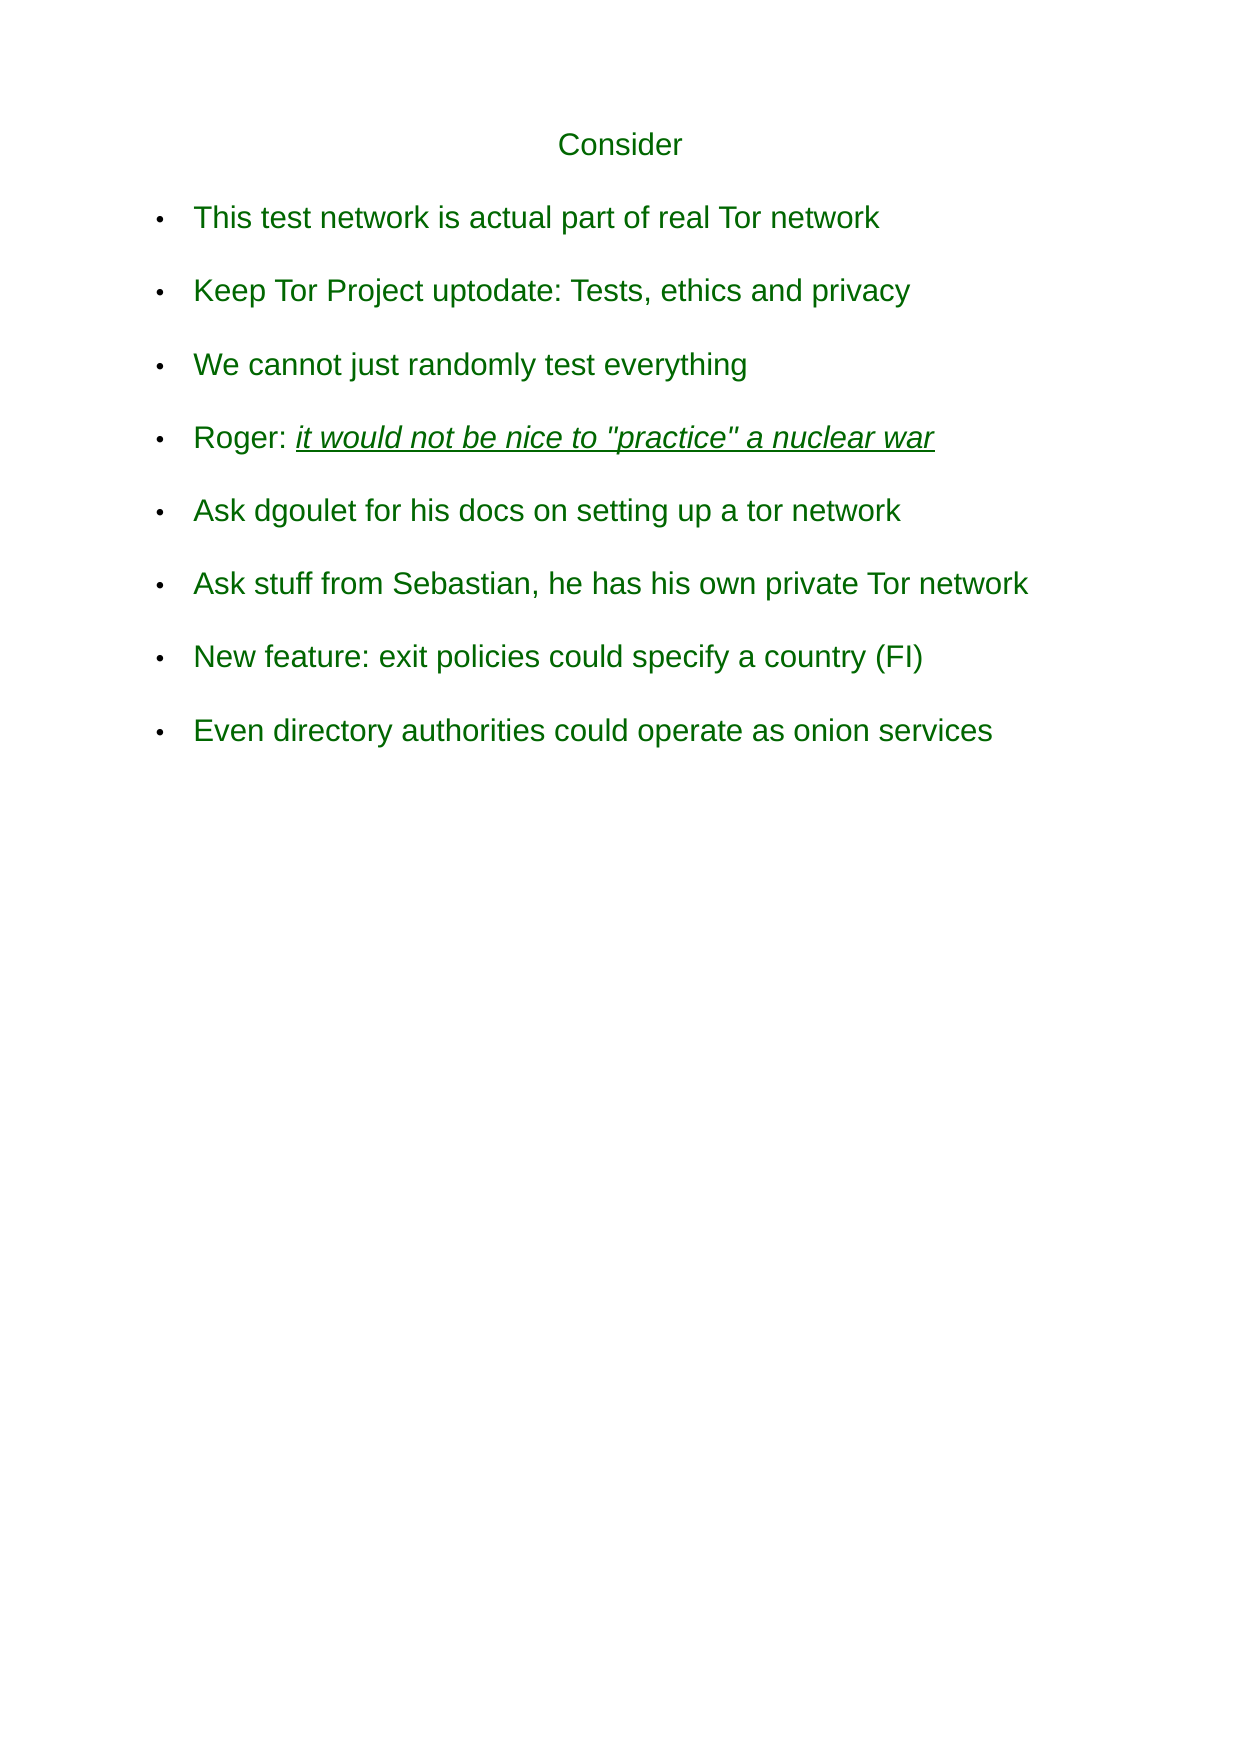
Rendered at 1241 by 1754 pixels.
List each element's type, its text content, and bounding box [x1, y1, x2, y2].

list Consider [118, 118, 1122, 162]
list This test network is actual part of real Tor network [156, 191, 1122, 235]
list Roger: it would not be nice to "practice" a nuclear war [156, 411, 1122, 455]
list We cannot just randomly test everything [156, 338, 1122, 382]
list Ask stuff from Sebastian, he has his own private Tor network [156, 557, 1122, 601]
list Keep Tor Project uptodate: Tests, ethics and privacy [156, 264, 1122, 308]
list Even directory authorities could operate as onion services [156, 704, 1122, 748]
list Ask dgoulet for his docs on setting up a tor network [156, 484, 1122, 528]
list New feature: exit policies could specify a country (FI) [156, 631, 1122, 674]
